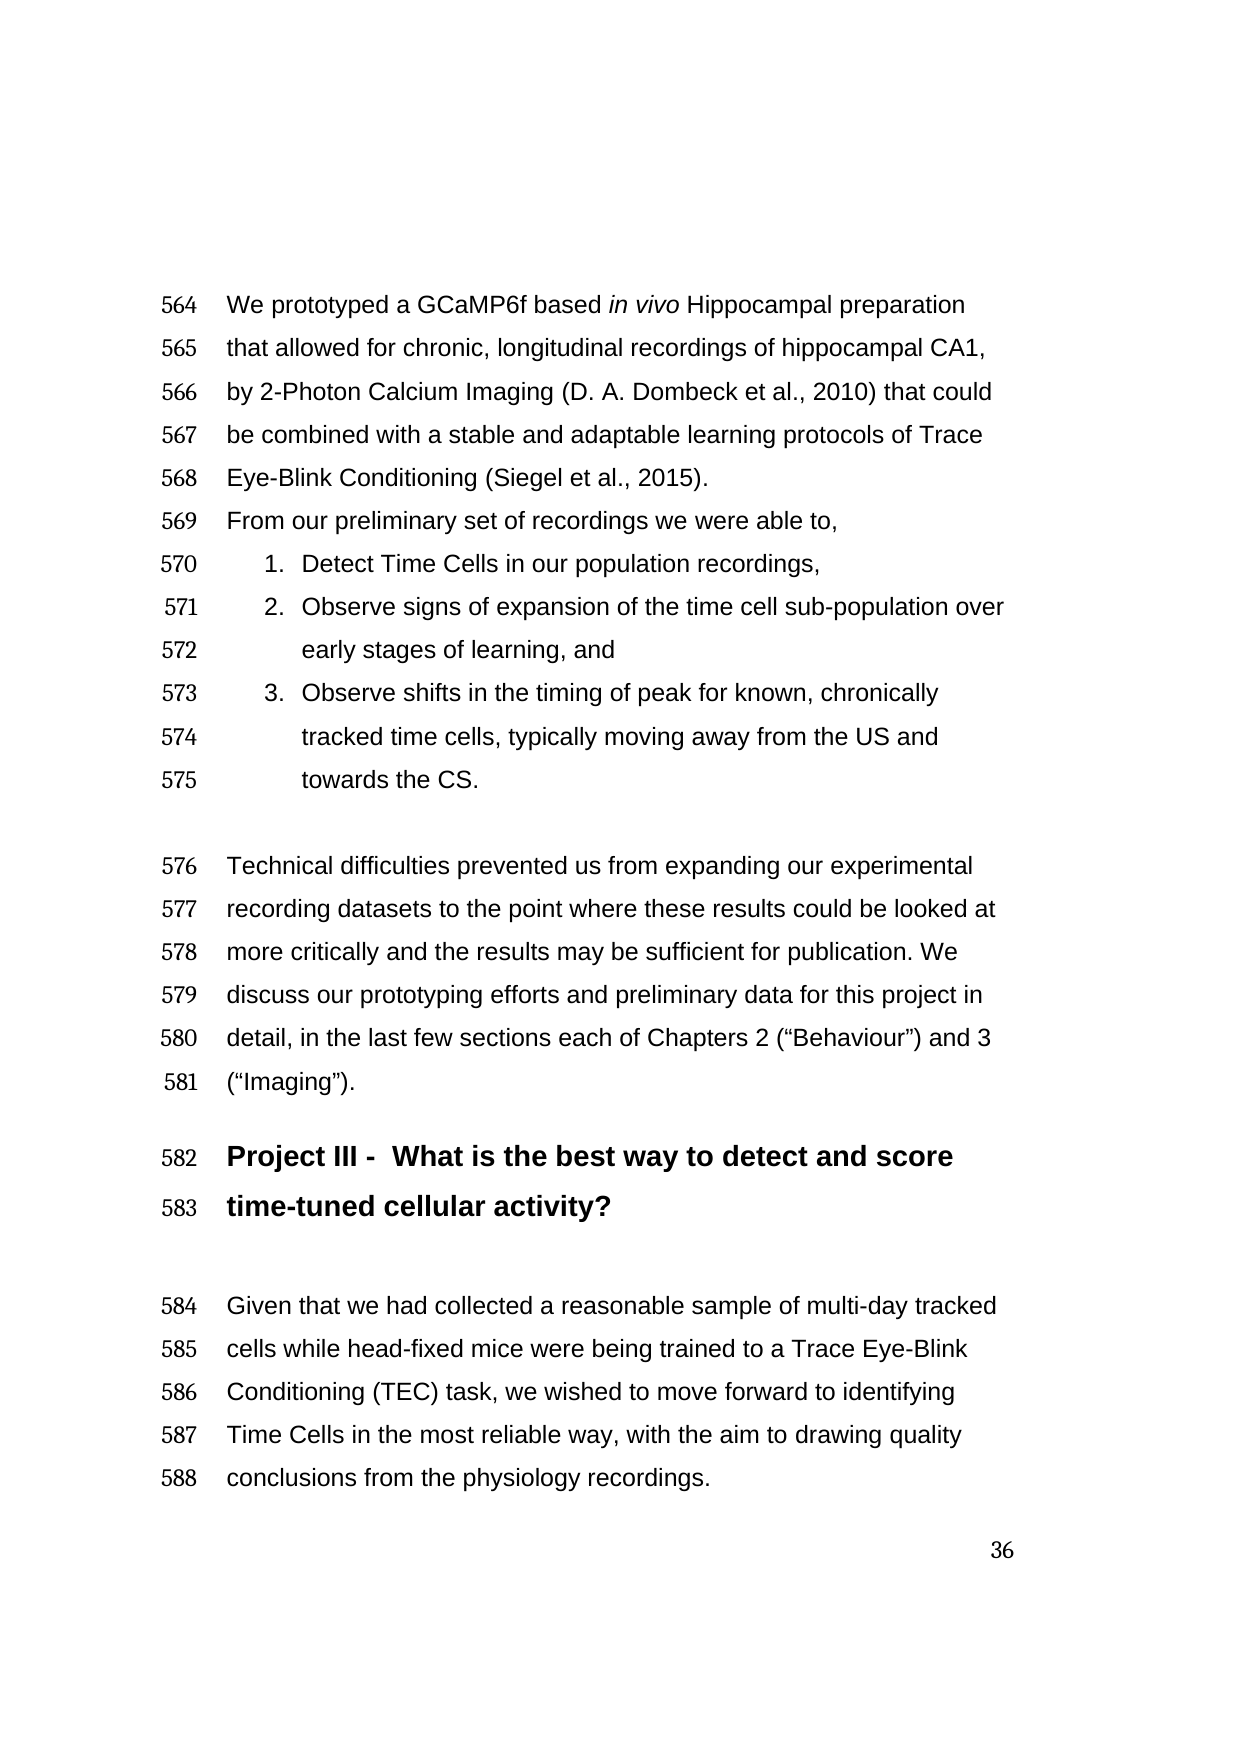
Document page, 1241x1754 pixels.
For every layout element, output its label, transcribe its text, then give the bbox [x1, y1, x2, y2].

text Technical difficulties prevented us from expanding our experimental recording datasets to the point where these results could be looked at more critically and the results may be sufficient for publication. We discuss our prototyping efforts and preliminary data for this project in detail, in the last few sections each of Chapters 2 (“Behaviour”) and 3 (“Imaging”). [226, 851, 1014, 1095]
text From our preliminary set of recordings we were able to, [226, 506, 1014, 535]
text Given that we had collected a reasonable sample of multi-day tracked cells while head-fixed mice were being trained to a Trace Eye-Blink Conditioning (TEC) task, we wished to move forward to identifying Time Cells in the most reliable way, with the aim to drawing quality conclusions from the physiology recordings. [226, 1291, 1014, 1492]
subtitle Project III - What is the best way to detect and score time-tuned cellular activity? [226, 1139, 1014, 1223]
list Detect Time Cells in our population recordings, [264, 549, 1014, 578]
text We prototyped a GCaMP6f based in vivo Hippocampal preparation that allowed for chronic, longitudinal recordings of hippocampal CA1, by 2-Photon Calcium Imaging (D. A. Dombeck et al., 2010)⁠ that could be combined with a stable and adaptable learning protocols of Trace Eye-Blink Conditioning (Siegel et al., 2015). [226, 290, 1014, 492]
list Observe signs of expansion of the time cell sub-population over early stages of learning, and [264, 592, 1014, 664]
list Observe shifts in the timing of peak for known, chronically tracked time cells, typically moving away from the US and towards the CS. [264, 678, 1014, 793]
